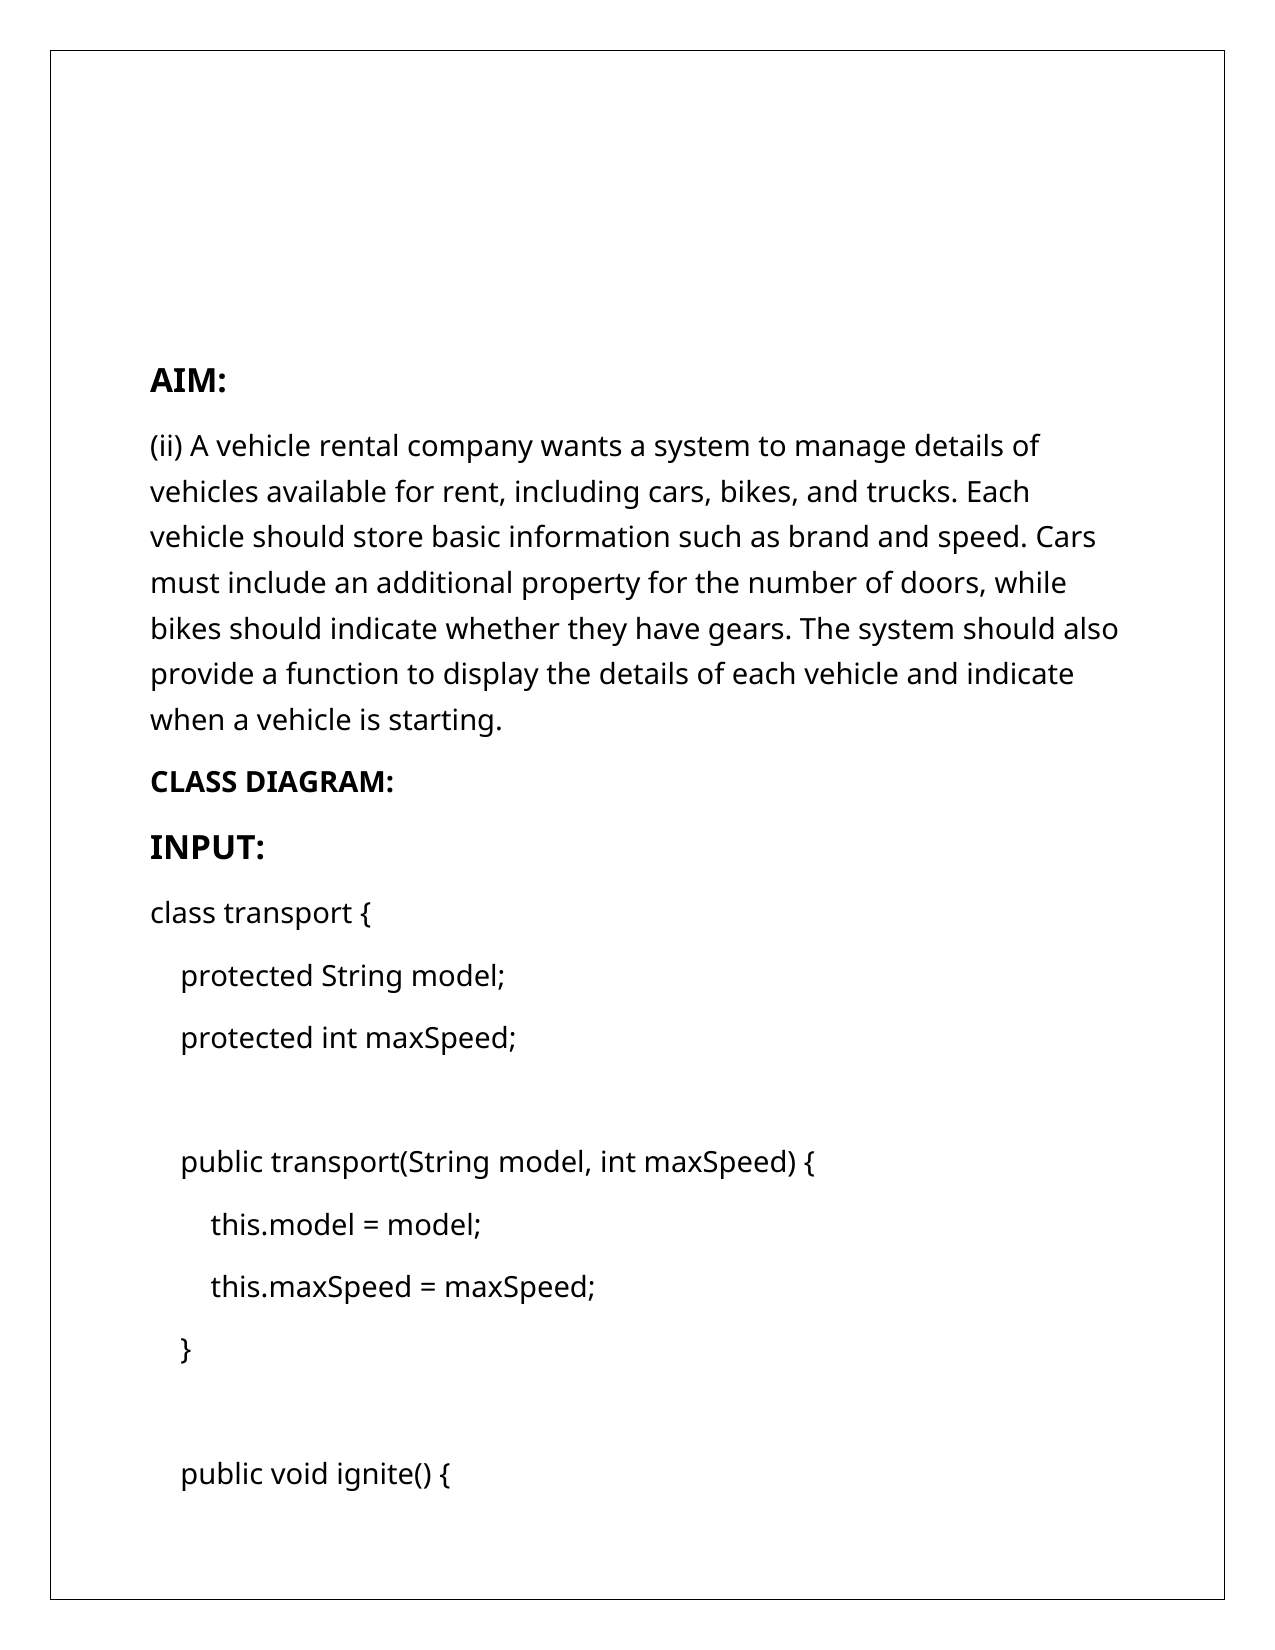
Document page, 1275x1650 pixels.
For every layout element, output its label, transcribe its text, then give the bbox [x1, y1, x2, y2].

text public transport(String model, int maxSpeed) { [150, 1142, 1125, 1181]
text (ii) A vehicle rental company wants a system to manage details of vehicles available for rent, including cars, bikes, and trucks. Each vehicle should store basic information such as brand and speed. Cars must include an additional property for the number of doors, while bikes should indicate whether they have gears. The system should also provide a function to display the details of each vehicle and indicate when a vehicle is starting. [150, 425, 1125, 739]
text class transport { [150, 893, 1125, 932]
text CLASS DIAGRAM: [150, 761, 1125, 801]
text this.maxSpeed = maxSpeed; [150, 1266, 1125, 1306]
text protected String model; [150, 955, 1125, 994]
text protected int maxSpeed; [150, 1017, 1125, 1057]
text AIM: [150, 357, 1125, 402]
text INPUT: [150, 824, 1125, 869]
text } [150, 1329, 1125, 1368]
text this.model = model; [150, 1204, 1125, 1244]
text public void ignite() { [150, 1453, 1125, 1493]
